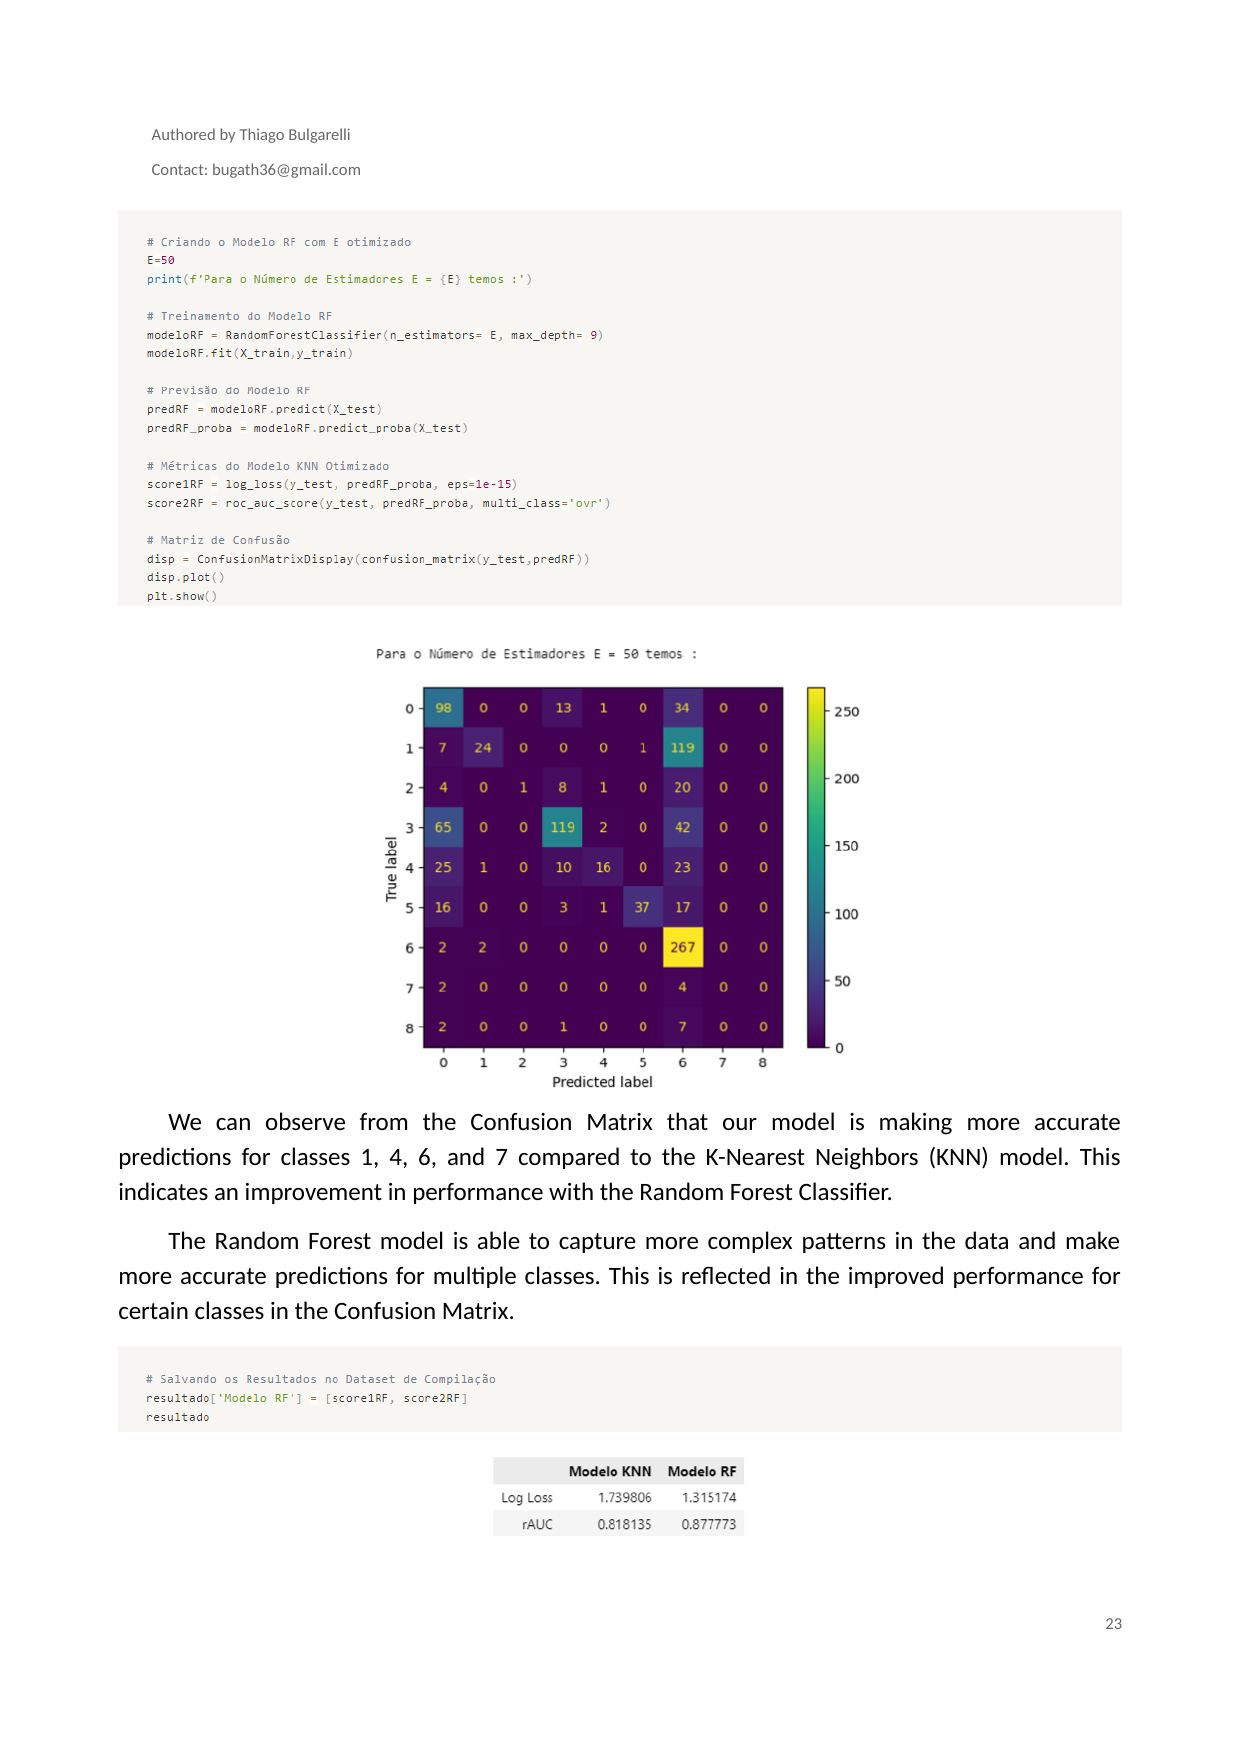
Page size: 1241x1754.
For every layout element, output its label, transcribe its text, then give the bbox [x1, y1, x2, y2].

picture [118, 210, 1123, 606]
text The Random Forest model is able to capture more complex patterns in the data and make more accurate predictions for multiple classes. This is reflected in the improved performance for certain classes in the Confusion Matrix. [118, 1225, 1122, 1326]
picture [366, 639, 874, 1097]
picture [118, 1346, 1123, 1432]
text We can observe from the Confusion Matrix that our model is making more accurate predictions for classes 1, 4, 6, and 7 compared to the K-Nearest Neighbors (KNN) model. This indicates an improvement in performance with the Random Forest Classifier. [118, 1106, 1122, 1206]
